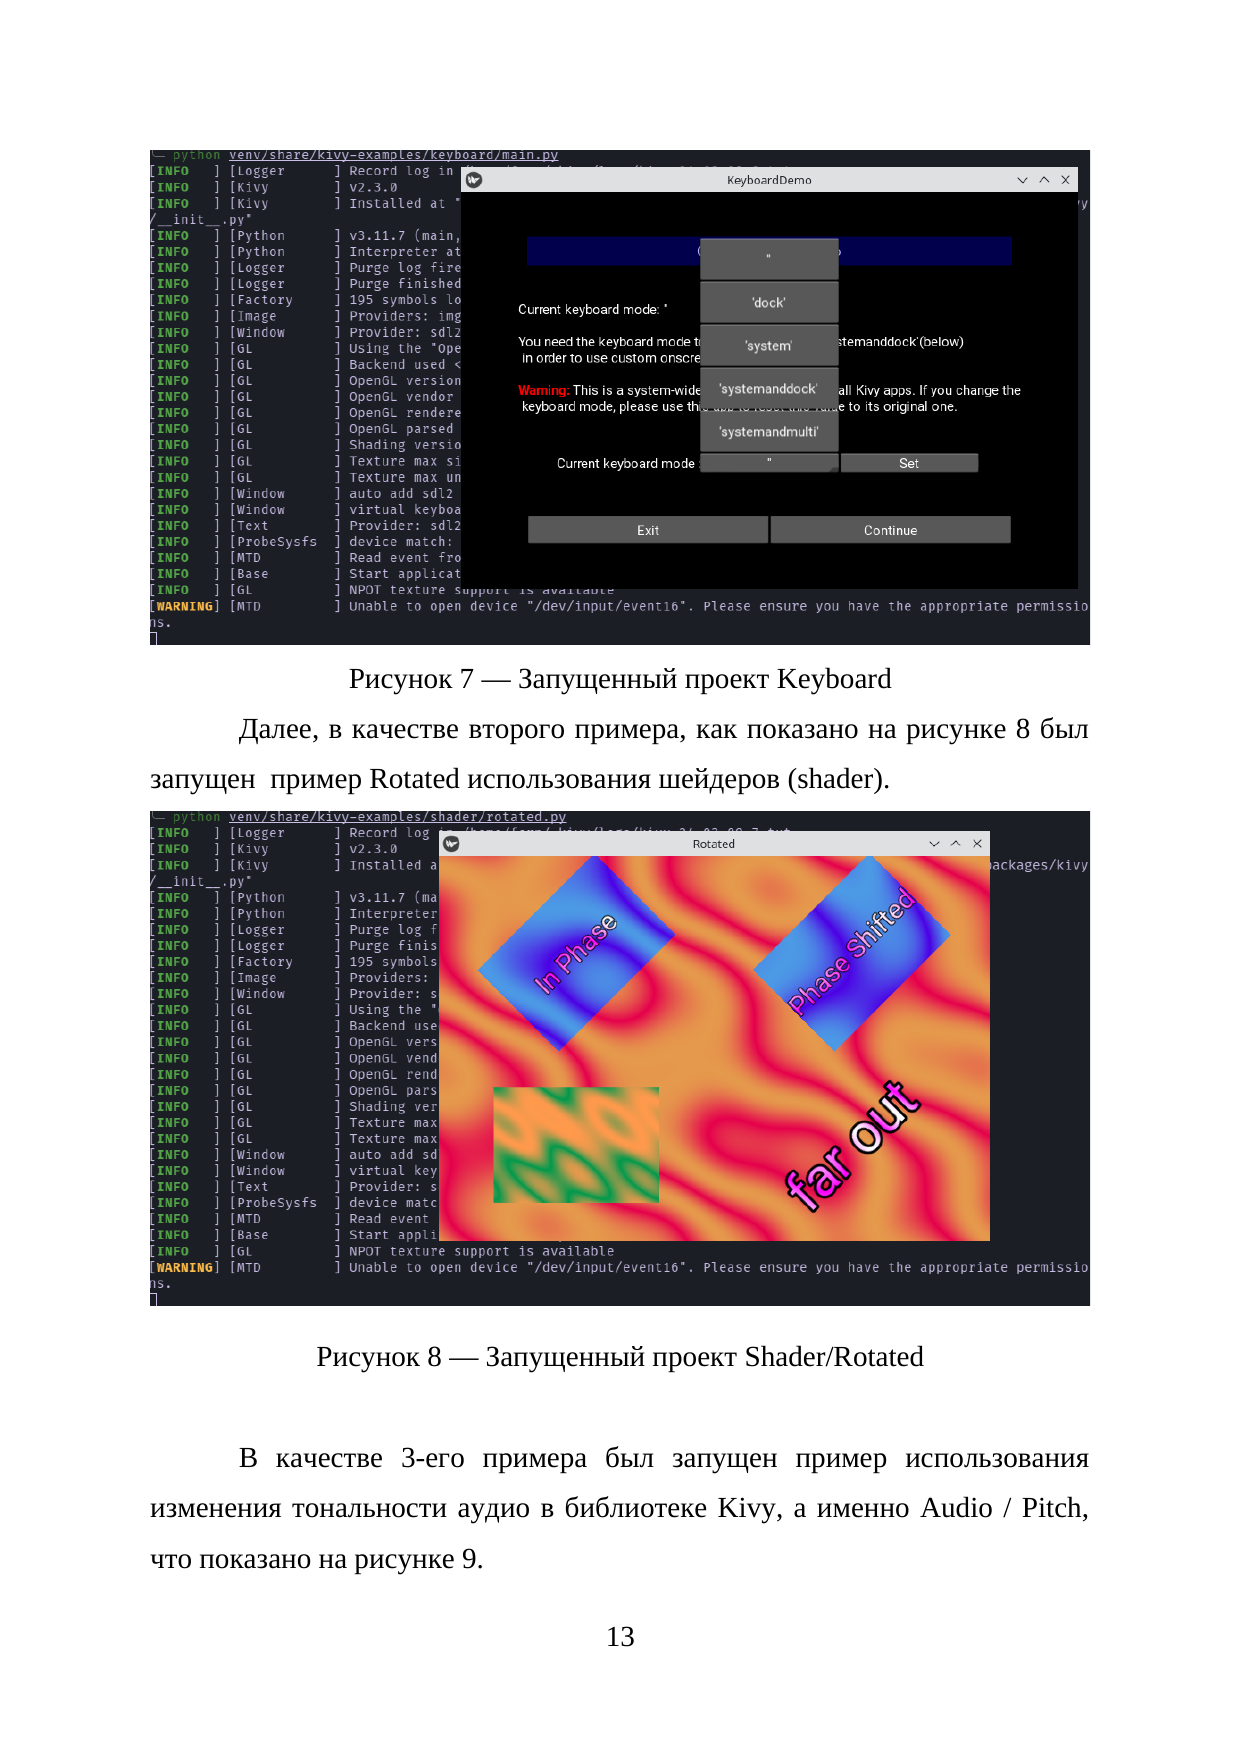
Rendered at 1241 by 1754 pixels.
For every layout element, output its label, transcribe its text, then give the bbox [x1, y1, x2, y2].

picture [150, 811, 1091, 1306]
text Рисунок 8 — Запущенный проект Shader/Rotated [150, 1306, 1090, 1373]
text Рисунок 7 — Запущенный проект Keyboard [150, 645, 1090, 694]
text В качестве 3-его примера был запущен пример использования изменения тональности аудио в библиотеке Kivy, а именно Audio / Pitch, что показано на рисунке 9. [150, 1440, 1090, 1574]
text Далее, в качестве второго примера, как показано на рисунке 8 был запущен пример Rotated использования шейдеров (shader). [150, 711, 1090, 795]
picture [150, 150, 1091, 645]
